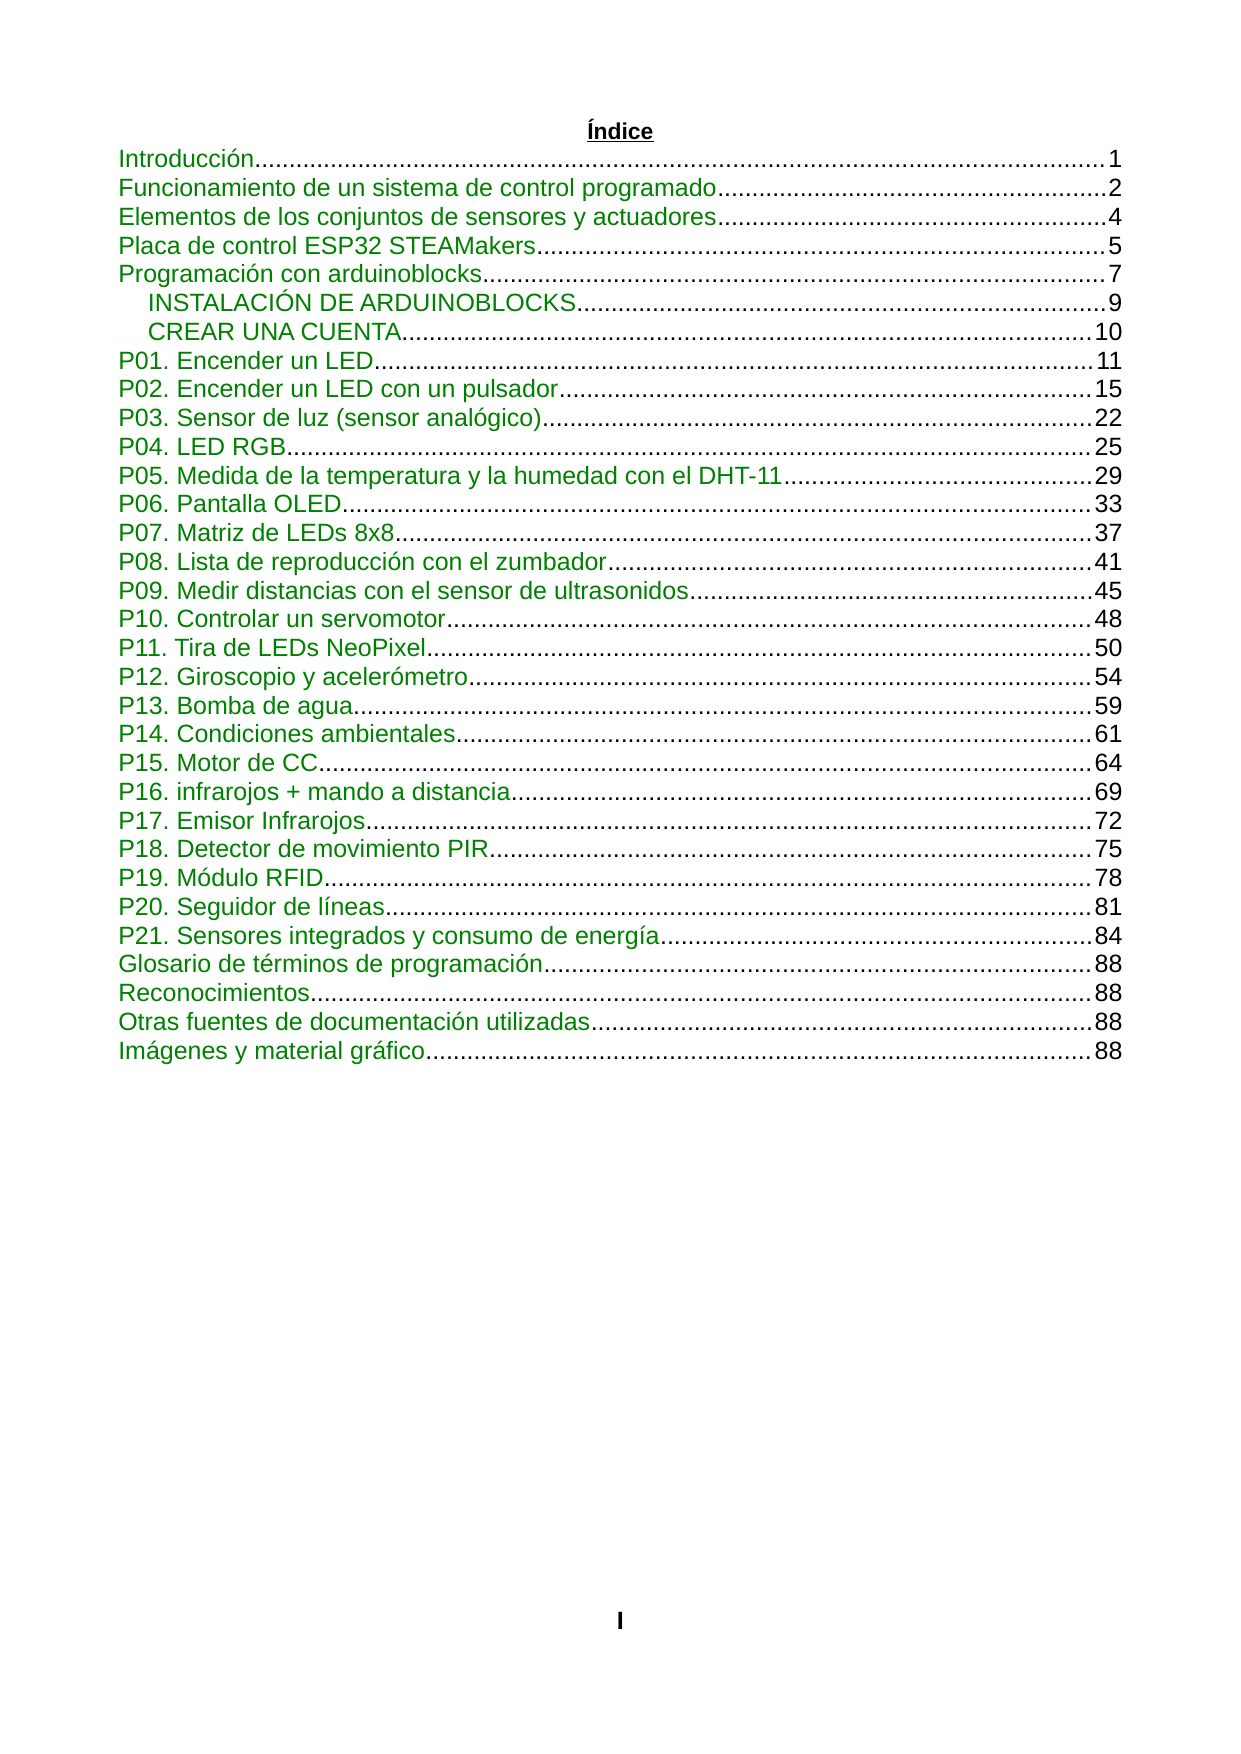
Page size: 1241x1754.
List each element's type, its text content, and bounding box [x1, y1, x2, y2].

text INSTALACIÓN DE ARDUINOBLOCKS 9 [148, 288, 1122, 317]
text Otras fuentes de documentación utilizadas 88 [118, 1007, 1122, 1036]
text Programación con arduinoblocks 7 [118, 259, 1122, 288]
text P04. LED RGB 25 [118, 432, 1122, 461]
text P20. Seguidor de líneas 81 [118, 892, 1122, 921]
text P02. Encender un LED con un pulsador 15 [118, 374, 1122, 403]
text Placa de control ESP32 STEAMakers 5 [118, 231, 1122, 259]
text P13. Bomba de agua 59 [118, 691, 1122, 719]
text P18. Detector de movimiento PIR 75 [118, 834, 1122, 863]
text CREAR UNA CUENTA 10 [148, 317, 1122, 346]
text P05. Medida de la temperatura y la humedad con el DHT-11 29 [118, 461, 1122, 489]
text P01. Encender un LED 11 [118, 346, 1122, 374]
text P15. Motor de CC 64 [118, 748, 1122, 777]
text Reconocimientos 88 [118, 978, 1122, 1007]
text P03. Sensor de luz (sensor analógico) 22 [118, 403, 1122, 432]
text P06. Pantalla OLED 33 [118, 489, 1122, 518]
text P09. Medir distancias con el sensor de ultrasonidos 45 [118, 576, 1122, 604]
text Funcionamiento de un sistema de control programado 2 [118, 173, 1122, 202]
text P17. Emisor Infrarojos 72 [118, 806, 1122, 834]
text P21. Sensores integrados y consumo de energía 84 [118, 921, 1122, 949]
text P07. Matriz de LEDs 8x8 37 [118, 518, 1122, 547]
text P16. infrarojos + mando a distancia 69 [118, 777, 1122, 806]
subtitle Índice [118, 118, 1122, 144]
text P12. Giroscopio y acelerómetro 54 [118, 662, 1122, 691]
text Elementos de los conjuntos de sensores y actuadores 4 [118, 202, 1122, 231]
text Imágenes y material gráfico 88 [118, 1036, 1122, 1064]
text P08. Lista de reproducción con el zumbador 41 [118, 547, 1122, 576]
text P14. Condiciones ambientales 61 [118, 719, 1122, 748]
text P11. Tira de LEDs NeoPixel 50 [118, 633, 1122, 662]
text P19. Módulo RFID 78 [118, 863, 1122, 892]
text Introducción 1 [118, 144, 1122, 173]
text P10. Controlar un servomotor 48 [118, 604, 1122, 633]
text Glosario de términos de programación 88 [118, 949, 1122, 978]
